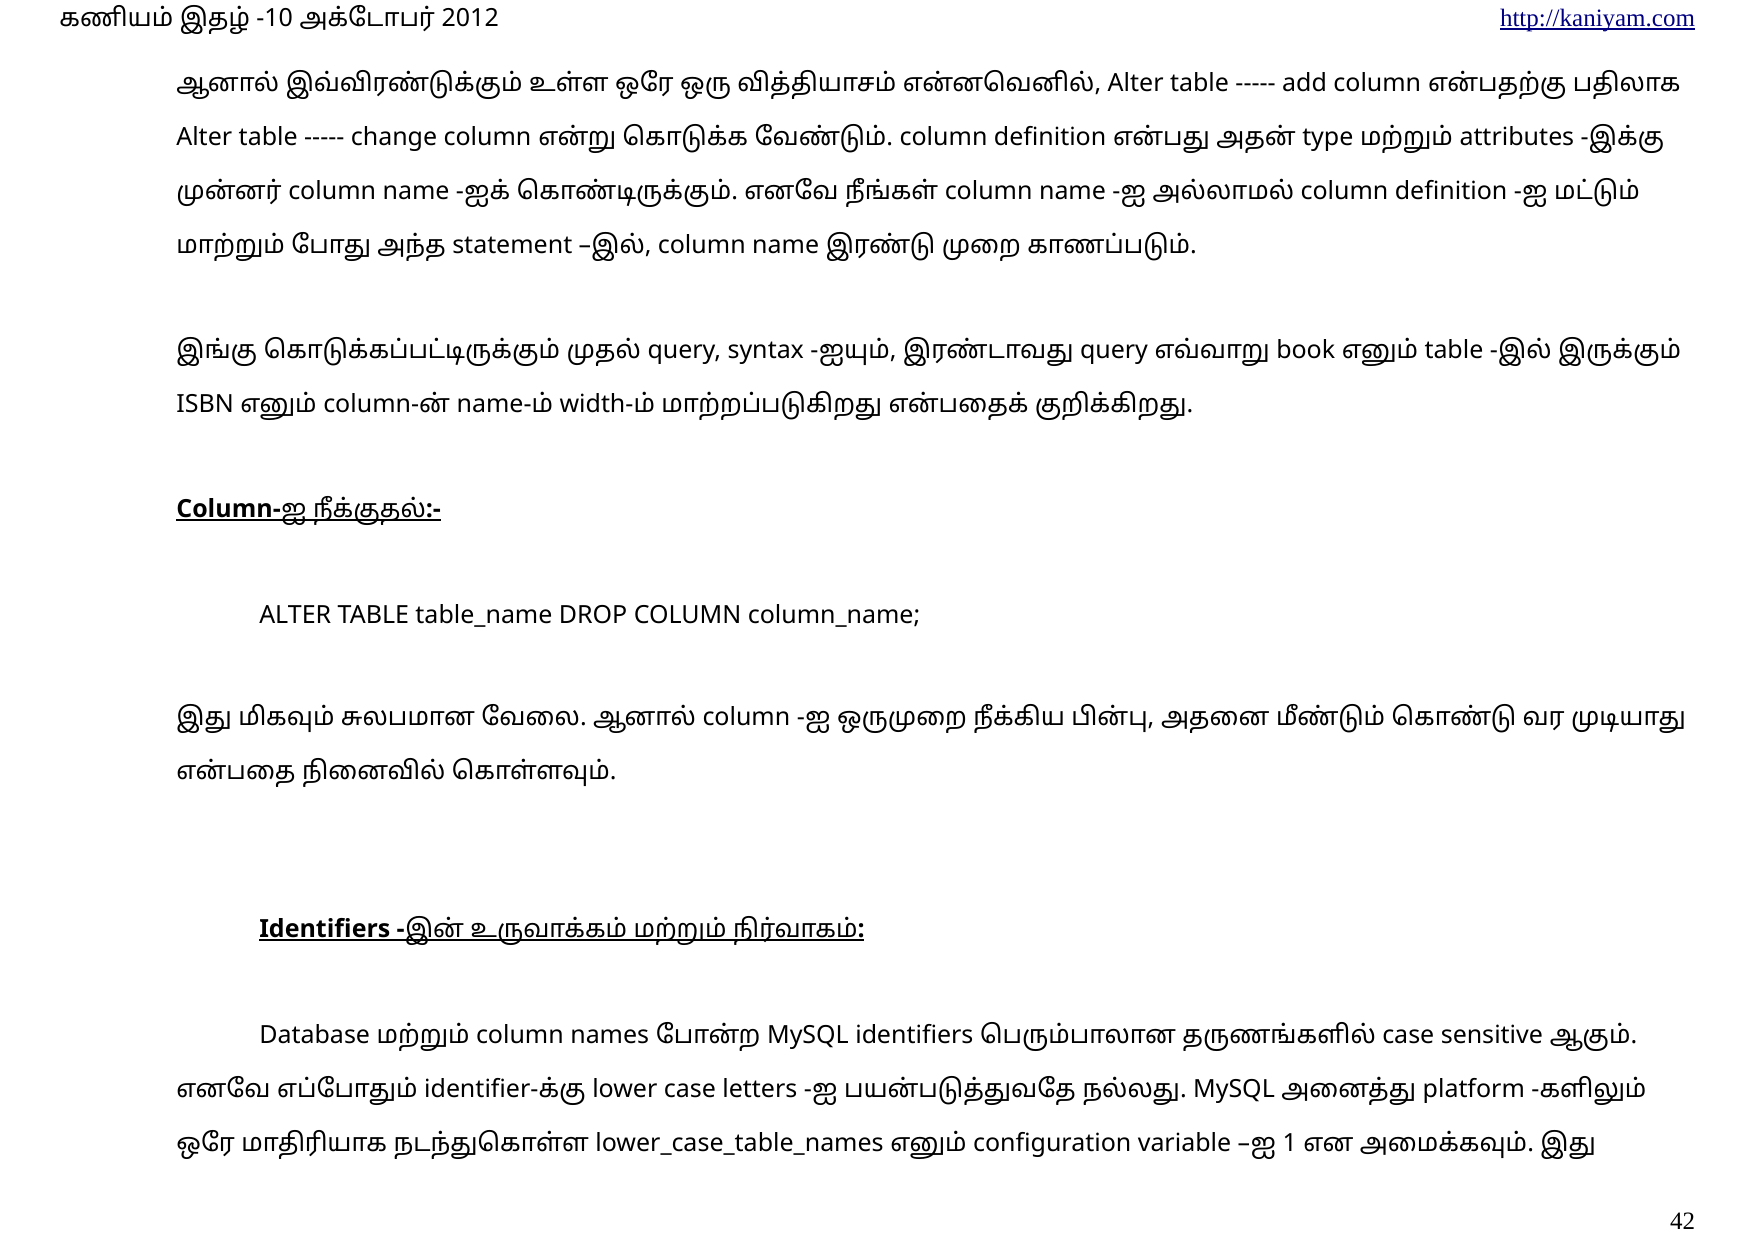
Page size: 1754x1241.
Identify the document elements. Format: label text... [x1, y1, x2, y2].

text ஆனால் இவ்விரண்டுக்கும் உள்ள ஒரே ஒரு வித்தியாசம் என்னவெனில், Alter table ----- add column என்பதற்கு பதிலாக Alter table ----- change column என்று கொடுக்க வேண்டும். column definition என்பது அதன் type மற்றும் attributes -இக்கு முன்னர் column name -ஐக் கொண்டிருக்கும். எனவே நீங்கள் column name -ஐ அல்லாமல் column definition -ஐ மட்டும் மாற்றும் போது அந்த statement –இல், column name இரண்டு முறை காணப்படும். இங்கு கொடுக்கப்பட்டிருக்கும் முதல் query, syntax -ஐயும், இரண்டாவது query எவ்வாறு book எனும் table -இல் இருக்கும் ISBN எனும் column-ன் name-ம் width-ம் மாற்றப்படுகிறது என்பதைக் குறிக்கிறது. Column-ஐ நீக்குதல்:- [176, 64, 1695, 527]
text Database மற்றும் column names போன்ற MySQL identifiers பெரும்பாலான தருணங்களில் case sensitive ஆகும். எனவே எப்போதும் identifier-க்கு lower case letters -ஐ பயன்படுத்துவதே நல்லது. MySQL அனைத்து platform -களிலும் ஒரே மாதிரியாக நடந்துகொள்ள lower_case_table_names எனும் configuration variable –ஐ 1 என அமைக்கவும். இது [176, 1017, 1695, 1162]
text ALTER TABLE table_name DROP COLUMN column_name; இது மிகவும் சுலபமான வேலை. ஆனால் column -ஐ ஒருமுறை நீக்கிய பின்பு, அதனை மீண்டும் கொண்டு வர முடியாது என்பதை நினைவில் கொள்ளவும். [176, 597, 1695, 790]
text Identifiers -இன் உருவாக்கம் மற்றும் நிர்வாகம்: [176, 910, 1695, 947]
